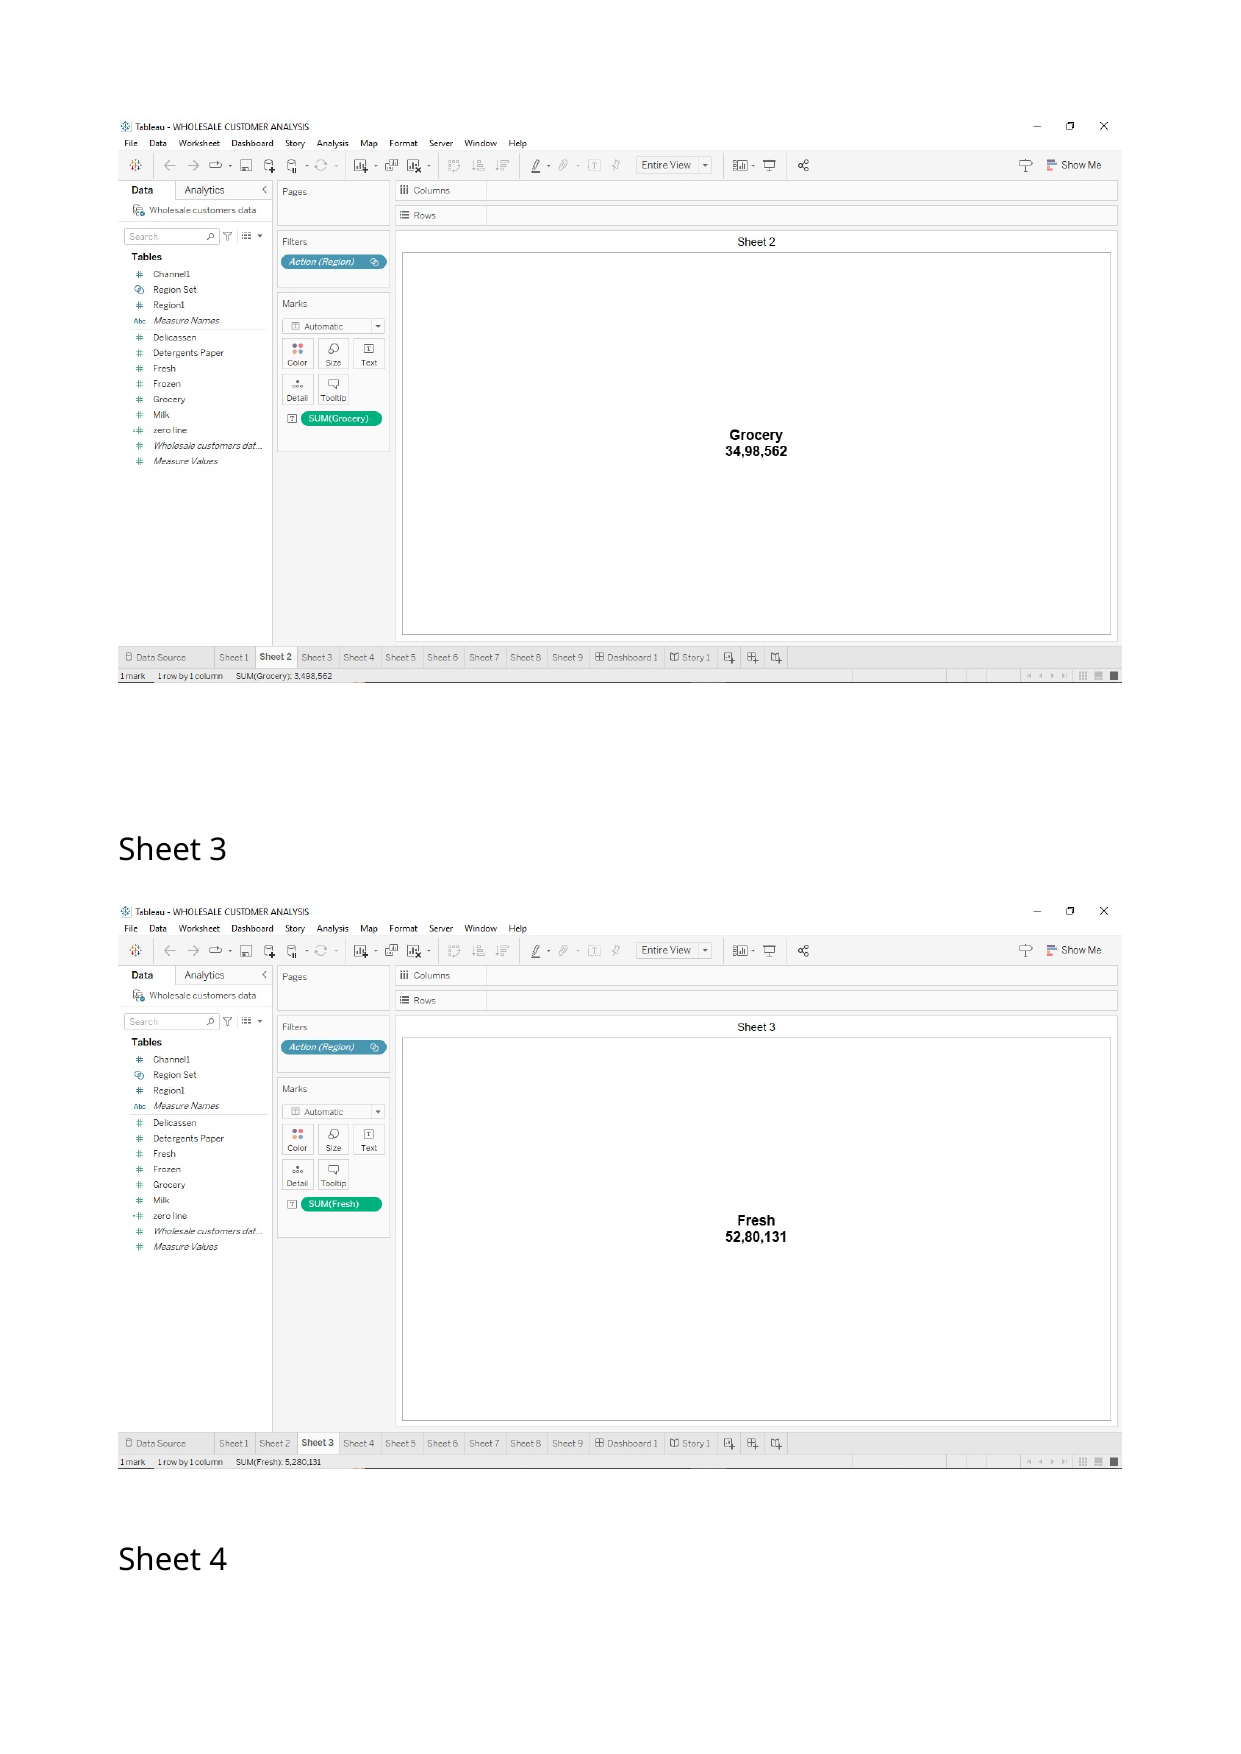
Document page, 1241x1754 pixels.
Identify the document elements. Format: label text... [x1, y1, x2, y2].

text Sheet 3 [118, 827, 1122, 870]
picture [118, 118, 1122, 683]
picture [118, 903, 1122, 1469]
text Sheet 4 [118, 1536, 1122, 1579]
